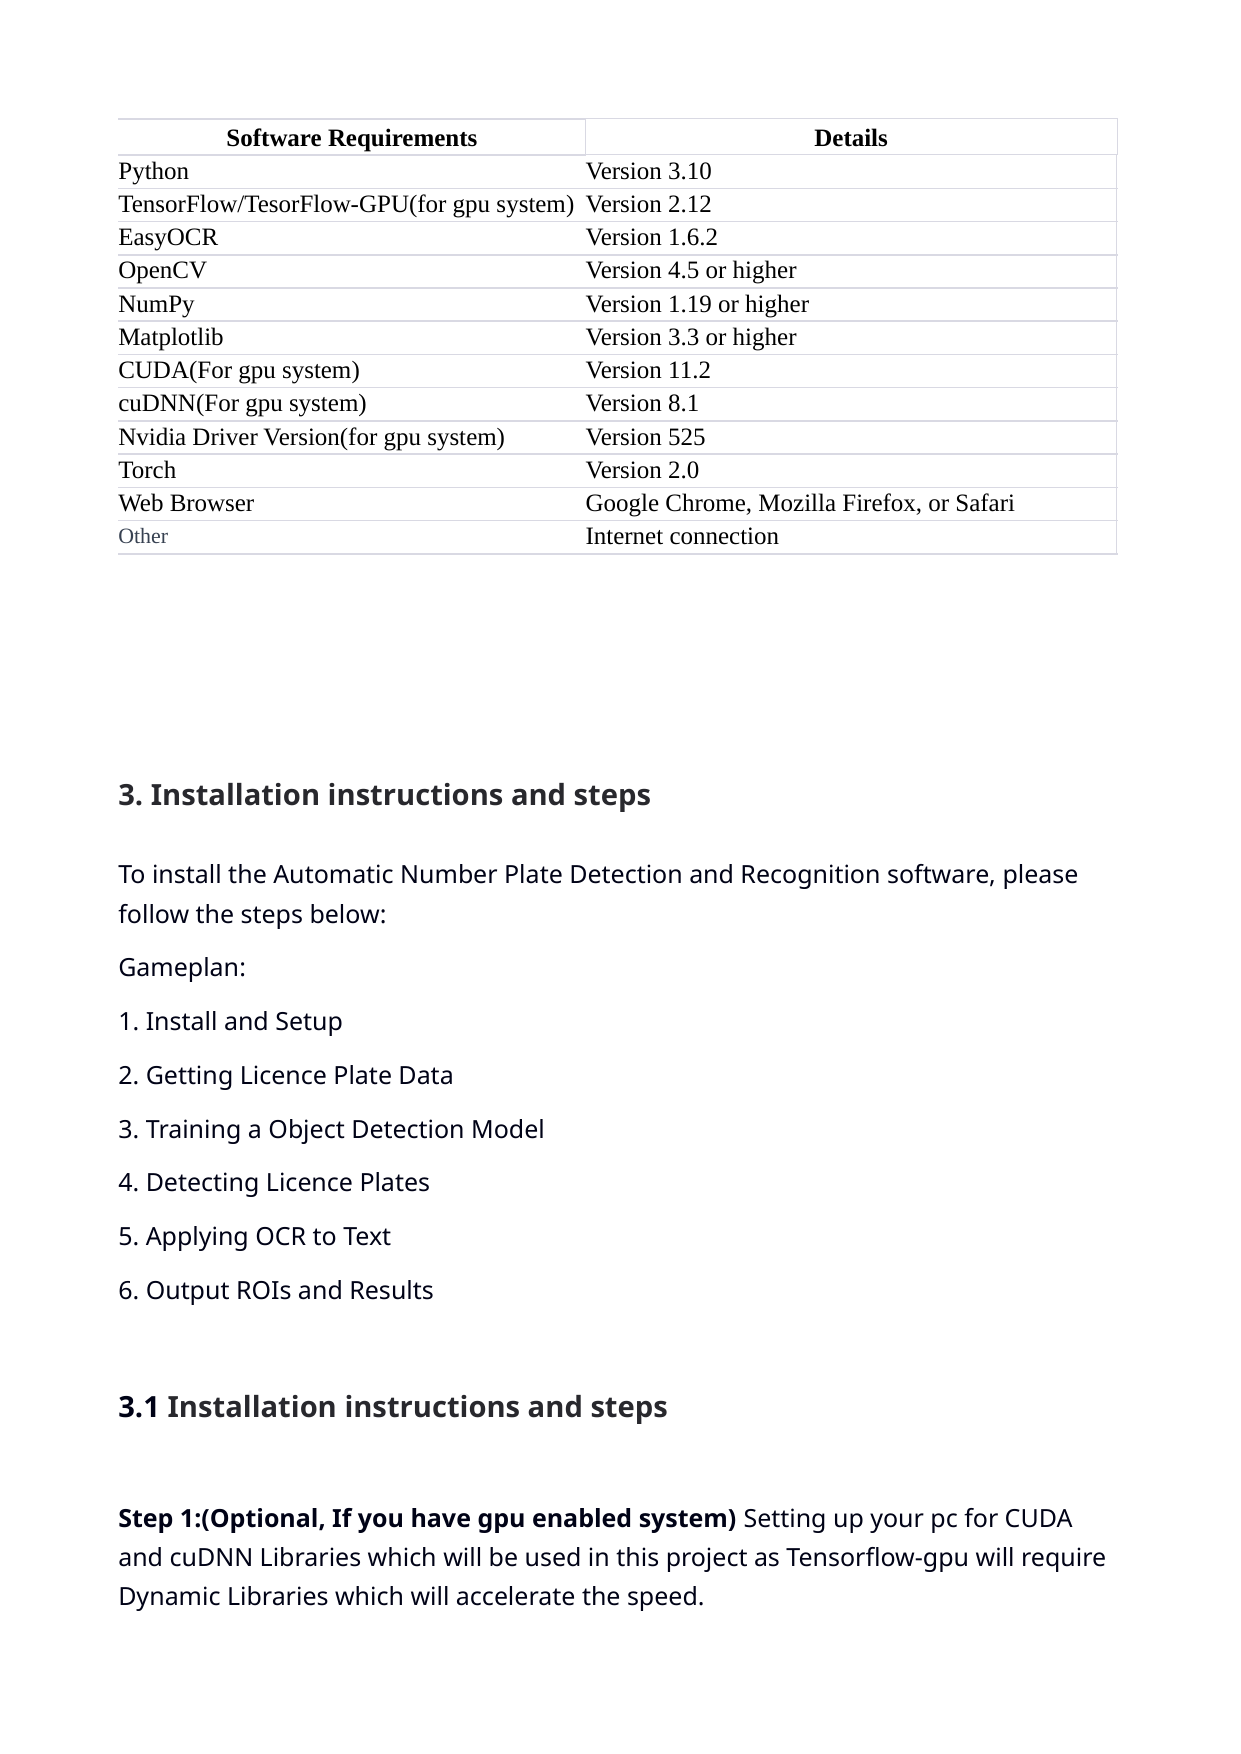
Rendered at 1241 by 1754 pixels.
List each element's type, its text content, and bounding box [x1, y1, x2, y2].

table_header Software Requirements [118, 120, 585, 154]
table_cell Version 8.1 [585, 388, 1116, 420]
text 1. Install and Setup [118, 1004, 1122, 1038]
table_cell TensorFlow/TesorFlow-GPU(for gpu system) [118, 189, 585, 221]
table_cell Version 11.2 [585, 355, 1116, 387]
table_cell Version 2.0 [585, 455, 1116, 487]
table_cell OpenCV [118, 256, 585, 287]
table_cell cuDNN(For gpu system) [118, 388, 585, 420]
table_cell Python [118, 156, 585, 187]
text Step 1:(Optional, If you have gpu enabled system) Setting up your pc for CUDA and cuDNN Libraries which will be used in this project as Tensorflow-gpu will require Dynamic Libraries which will accelerate the speed. [118, 1500, 1122, 1613]
table_header Details [586, 119, 1117, 154]
subtitle 3. Installation instructions and steps [118, 774, 1122, 814]
text 2. Getting Licence Plate Data [118, 1057, 1122, 1092]
table_cell Version 1.6.2 [585, 222, 1116, 254]
text 6. Output ROIs and Results [118, 1272, 1122, 1307]
table_cell EasyOCR [118, 222, 585, 254]
table_cell Version 3.10 [585, 155, 1116, 187]
table_cell Google Chrome, Mozilla Firefox, or Safari [585, 488, 1116, 520]
table_cell Version 525 [585, 422, 1116, 453]
table_cell Web Browser [118, 488, 585, 520]
table_cell Version 2.12 [585, 189, 1116, 221]
table_cell Internet connection [585, 521, 1116, 553]
table_cell Version 4.5 or higher [585, 256, 1116, 287]
text 3.1 Installation instructions and steps [118, 1386, 1122, 1426]
text 3. Training a Object Detection Model [118, 1111, 1122, 1145]
text 5. Applying OCR to Text [118, 1219, 1122, 1253]
table_cell Torch [118, 455, 585, 487]
text To install the Automatic Number Plate Detection and Recognition software, please follow the steps below: [118, 857, 1122, 930]
table_cell NumPy [118, 289, 585, 320]
table_cell Version 3.3 or higher [585, 322, 1116, 354]
table_cell Version 1.19 or higher [585, 289, 1116, 320]
text 4. Detecting Licence Plates [118, 1165, 1122, 1199]
table_cell Matplotlib [118, 322, 585, 354]
table_cell Other [118, 521, 585, 553]
text Gameplan: [118, 950, 1122, 984]
table_cell CUDA(For gpu system) [118, 355, 585, 387]
table_cell Nvidia Driver Version(for gpu system) [118, 422, 585, 453]
